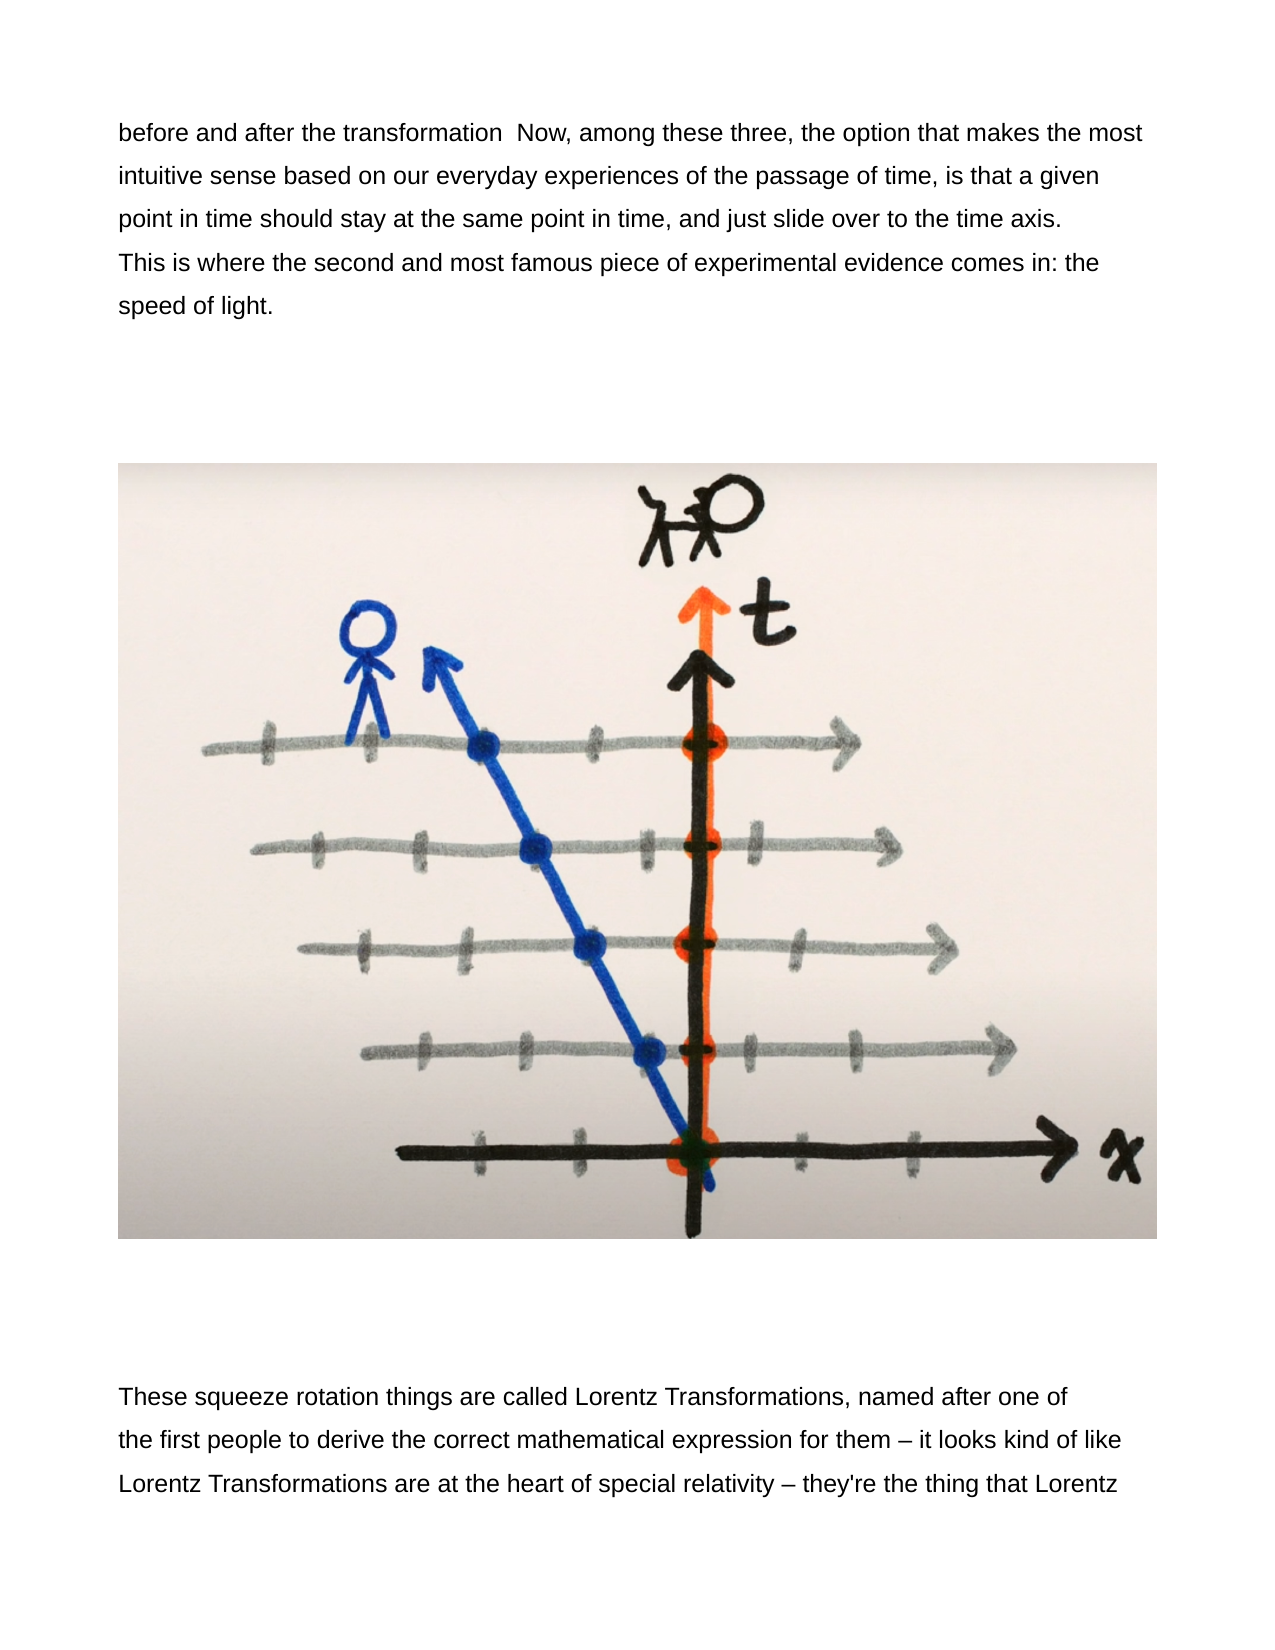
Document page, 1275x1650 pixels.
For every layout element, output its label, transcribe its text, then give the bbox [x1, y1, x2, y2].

text These squeeze rotation things are called Lorentz Transformations, named after one of [118, 1382, 1157, 1411]
text before and after the transformation Now, among these three, the option that makes the most intuitive sense based on our everyday experiences of the passage of time, is that a given point in time should stay at the same point in time, and just slide over to the time axis. [118, 118, 1157, 233]
text the first people to derive the correct mathematical expression for them – it looks kind of like [118, 1426, 1157, 1454]
text This is where the second and most famous piece of experimental evidence comes in: the speed of light. [118, 247, 1132, 319]
text Lorentz Transformations are at the heart of special relativity – they're the thing that Lorentz [118, 1469, 1157, 1497]
picture [118, 463, 1157, 1239]
